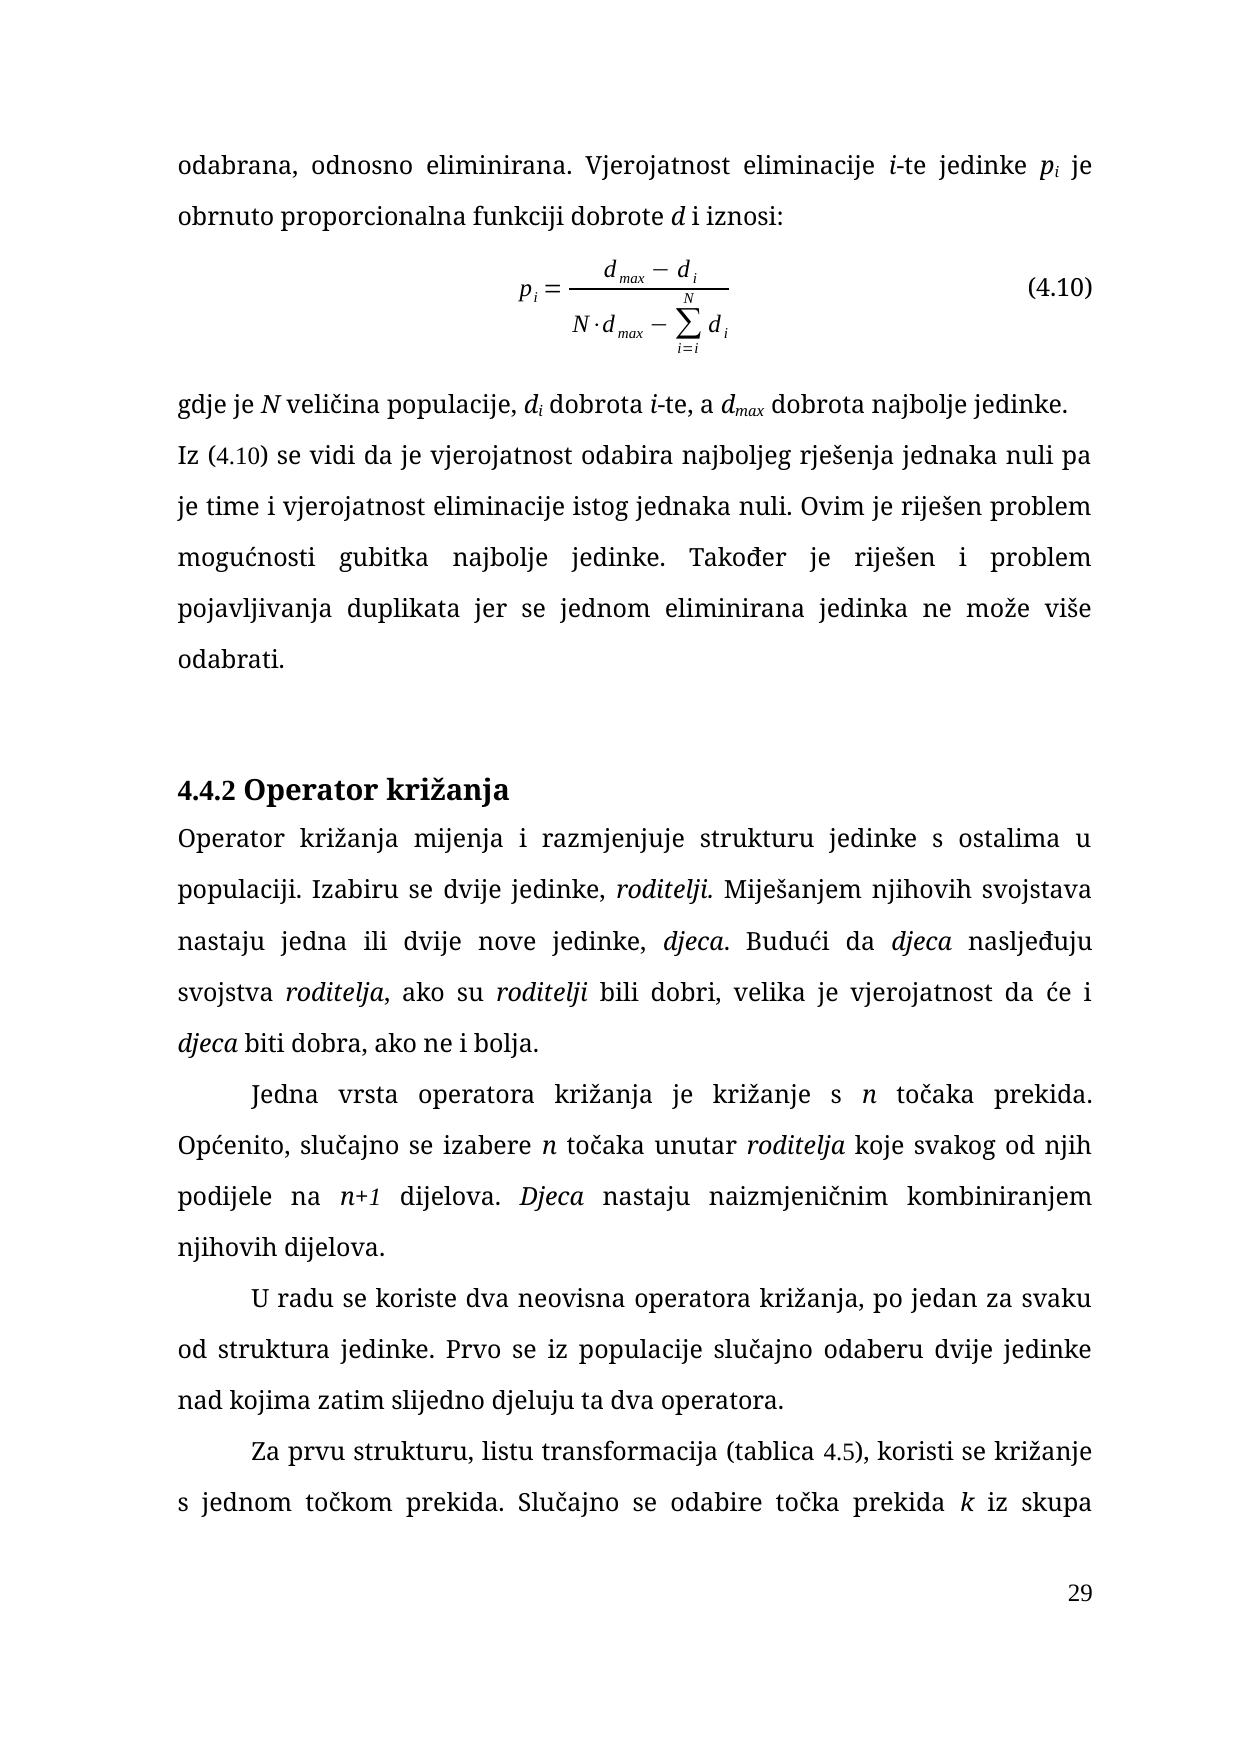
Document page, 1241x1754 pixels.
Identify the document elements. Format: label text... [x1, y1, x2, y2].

text U radu se koriste dva neovisna operatora križanja, po jedan za svaku od struktura jedinke. Prvo se iz populacije slučajno odaberu dvije jedinke nad kojima zatim slijedno djeluju ta dva operatora. [177, 1281, 1093, 1417]
text Za prvu strukturu, listu transformacija (tablica 4.5), koristi se križanje s jednom točkom prekida. Slučajno se odabire točka prekida k iz skupa . Prvo dijete nastaje kopiranjem prvih k transformacija prvog roditelja i preostalih n-k drugog roditelja. Drugo dijete nastaje analogno, ali obrnutim redoslijedom kopiranja. [177, 1434, 1093, 1519]
text Operator križanja mijenja i razmjenjuje strukturu jedinke s ostalima u populaciji. Izabiru se dvije jedinke, roditelji. Miješanjem njihovih svojstava nastaju jedna ili dvije nove jedinke, djeca. Budući da djeca nasljeđuju svojstva roditelja, ako su roditelji bili dobri, velika je vjerojatnost da će i djeca biti dobra, ako ne i bolja. [177, 821, 1093, 1059]
text odabrana, odnosno eliminirana. Vjerojatnost eliminacije i-te jedinke pi je obrnuto proporcionalna funkciji dobrote d i iznosi: [177, 148, 1093, 233]
text Jedna vrsta operatora križanja je križanje s n točaka prekida. Općenito, slučajno se izabere n točaka unutar roditelja koje svakog od njih podijele na n+1 dijelova. Djeca nastaju naizmjeničnim kombiniranjem njihovih dijelova. [177, 1076, 1093, 1263]
subtitle 4.4.2 Operator križanja [177, 769, 1093, 809]
text Iz (4.10) se vidi da je vjerojatnost odabira najboljeg rješenja jednaka nuli pa je time i vjerojatnost eliminacije istog jednaka nuli. Ovim je riješen problem mogućnosti gubitka najbolje jedinke. Također je riješen i problem pojavljivanja duplikata jer se jednom eliminirana jedinka ne može više odabrati. [177, 438, 1093, 676]
text (4.10) [177, 256, 1093, 358]
text gdje je N veličina populacije, di dobrota i-te, a dmax dobrota najbolje jedinke. [177, 387, 1093, 421]
